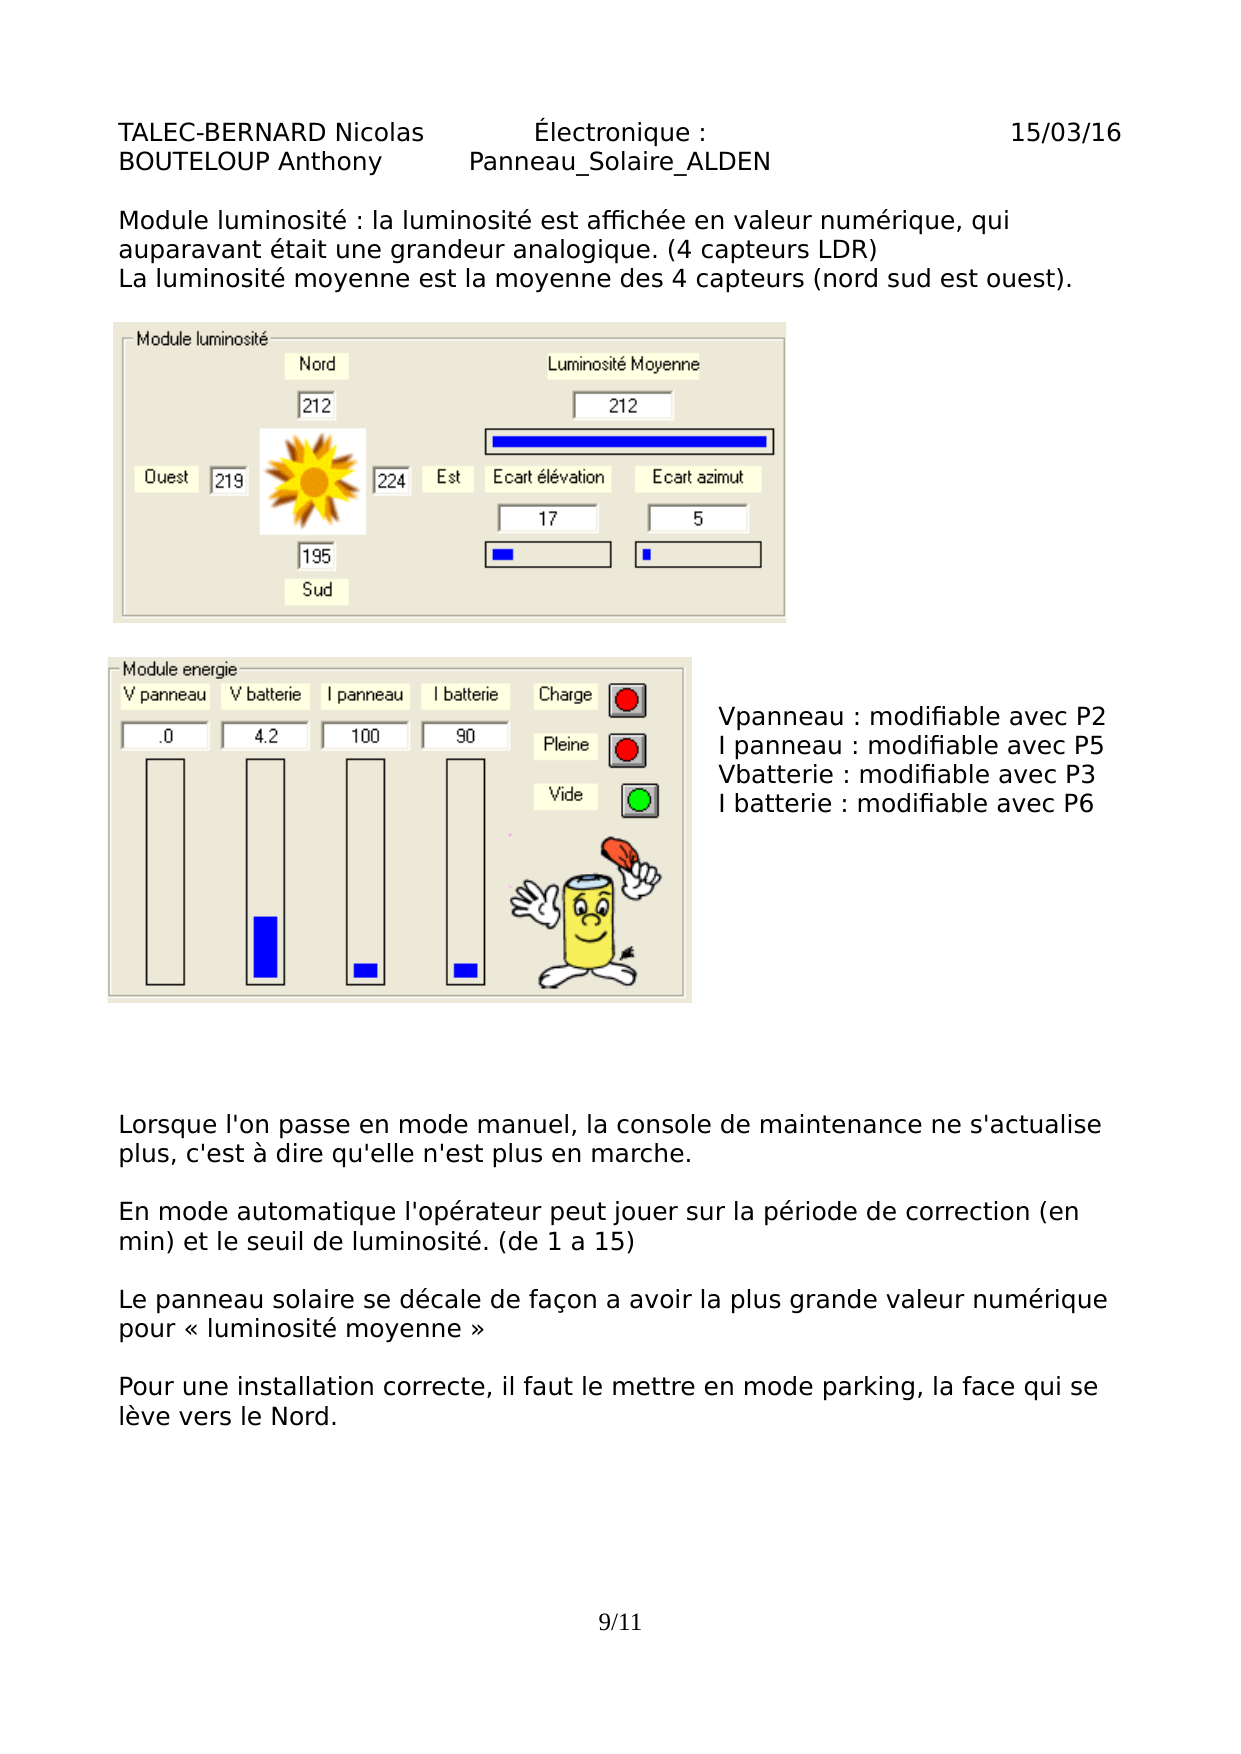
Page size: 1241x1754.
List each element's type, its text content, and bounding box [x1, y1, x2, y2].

text Le panneau solaire se décale de façon a avoir la plus grande valeur numérique pour « luminosité moyenne » [118, 1285, 1122, 1343]
text Module luminosité : la luminosité est affichée en valeur numérique, qui auparavant était une grandeur analogique. (4 capteurs LDR) [118, 206, 1122, 264]
text Vpanneau : modifiable avec P2 [692, 702, 1122, 731]
text Lorsque l'on passe en mode manuel, la console de maintenance ne s'actualise plus, c'est à dire qu'elle n'est plus en marche. [118, 1110, 1122, 1168]
text La luminosité moyenne est la moyenne des 4 capteurs (nord sud est ouest). [118, 264, 1122, 293]
picture [107, 657, 692, 1003]
text Pour une installation correcte, il faut le mettre en mode parking, la face qui se lève vers le Nord. [118, 1373, 1122, 1431]
text I panneau : modifiable avec P5 [692, 731, 1122, 760]
text I batterie : modifiable avec P6 [692, 789, 1122, 818]
text En mode automatique l'opérateur peut jouer sur la période de correction (en min) et le seuil de luminosité. (de 1 a 15) [118, 1198, 1122, 1256]
picture [113, 322, 787, 623]
text Vbatterie : modifiable avec P3 [692, 760, 1122, 789]
